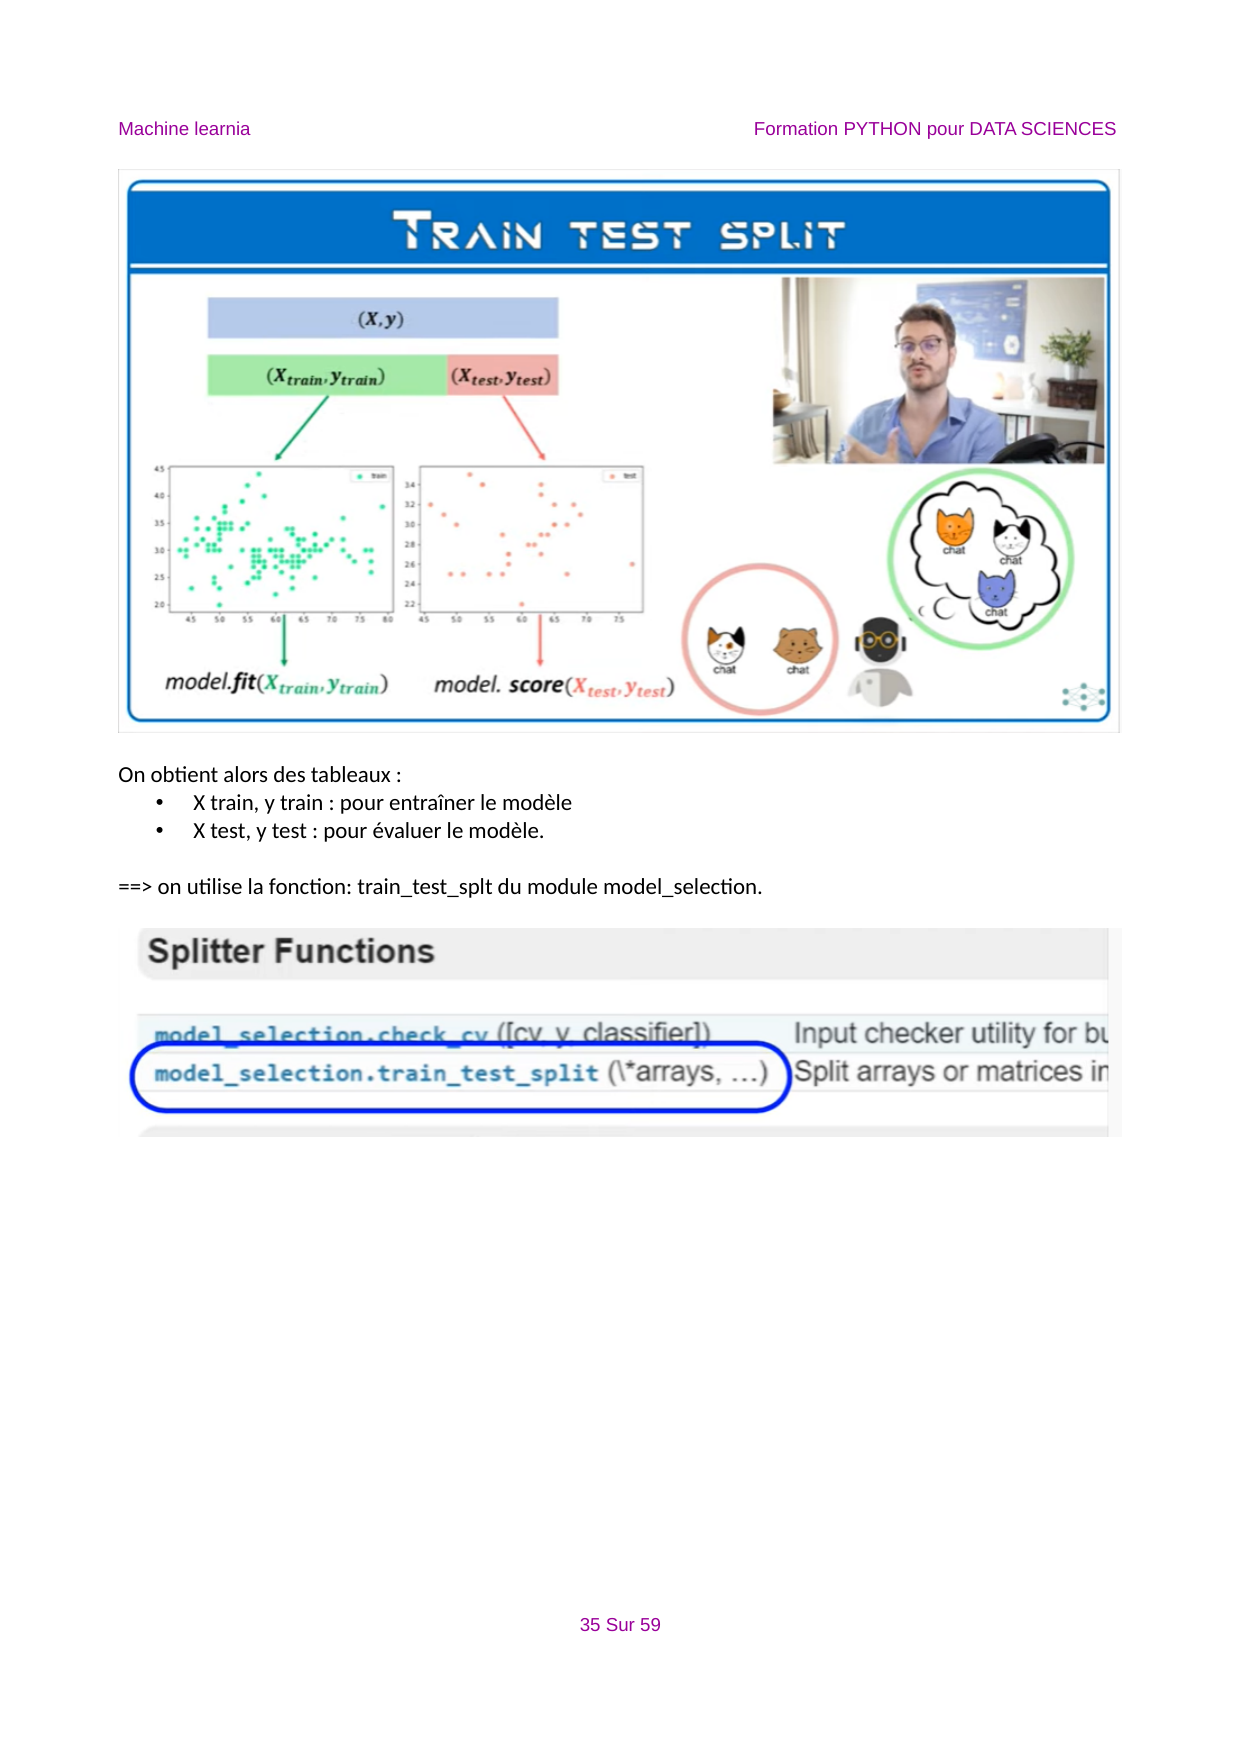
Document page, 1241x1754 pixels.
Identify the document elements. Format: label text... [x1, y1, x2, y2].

text On obtient alors des tableaux : [118, 760, 1122, 788]
list X train, y train : pour entraîner le modèle [156, 788, 1122, 816]
list X test, y test : pour évaluer le modèle. [156, 816, 1122, 844]
text ==> on utilise la fonction: train_test_splt du module model_selection. [118, 872, 1122, 900]
picture [118, 928, 1122, 1137]
picture [118, 169, 1122, 733]
